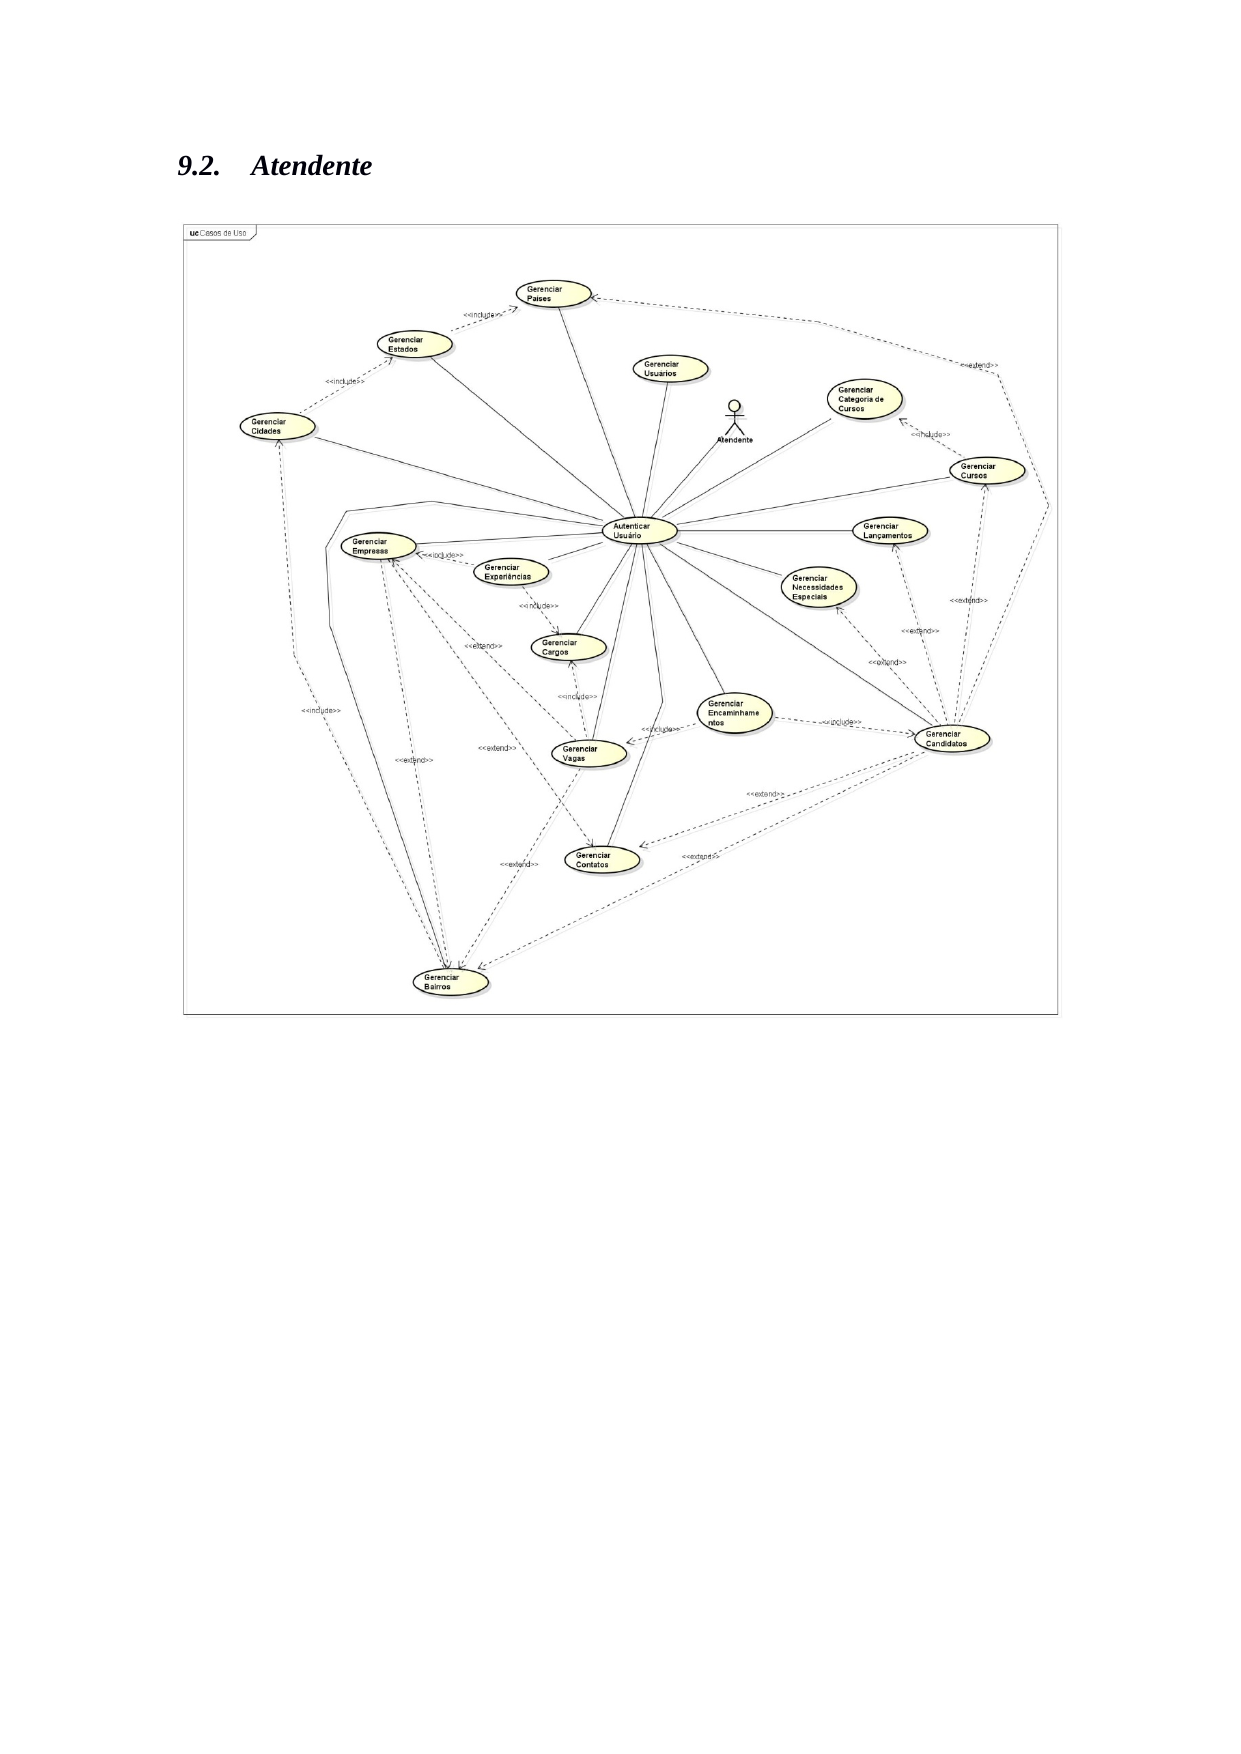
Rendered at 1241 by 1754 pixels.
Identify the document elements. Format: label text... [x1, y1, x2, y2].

text 9.2. Atendente [177, 148, 1063, 181]
picture [177, 218, 1063, 1020]
